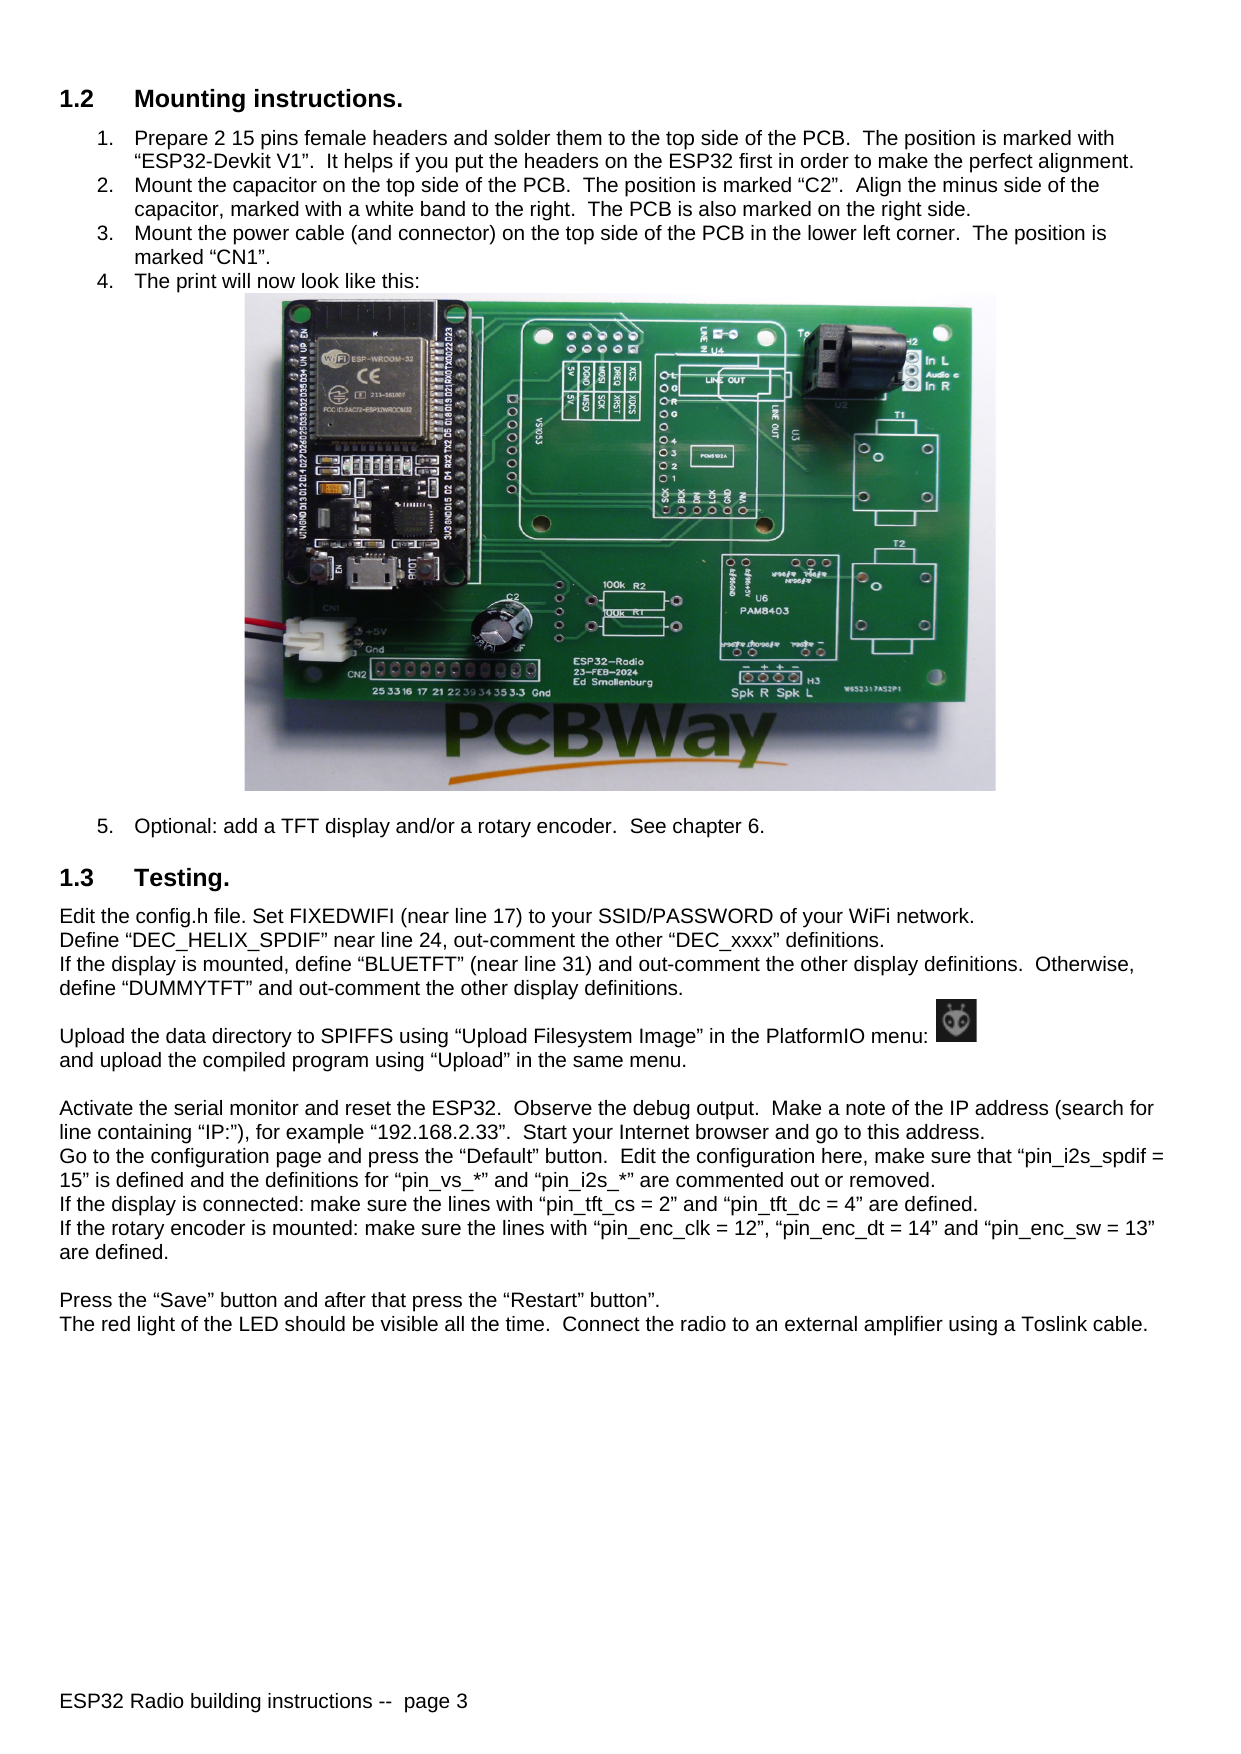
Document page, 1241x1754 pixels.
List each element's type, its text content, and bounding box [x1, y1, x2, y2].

picture [244, 293, 996, 791]
list Optional: add a TFT display and/or a rotary encoder. See chapter 6. [97, 814, 1181, 838]
subtitle Testing. [59, 863, 1181, 892]
list Prepare 2 15 pins female headers and solder them to the top side of the PCB. The position is marked with “ESP32-Devkit V1”. It helps if you put the headers on the ESP32 first in order to make the perfect alignment. [97, 125, 1181, 173]
text Press the “Save” button and after that press the “Restart” button”. The red light of the LED should be visible all the time. Connect the radio to an external amplifier using a Toslink cable. [59, 1288, 1181, 1336]
text Edit the config.h file. Set FIXEDWIFI (near line 17) to your SSID/PASSWORD of your WiFi network. Define “DEC_HELIX_SPDIF” near line 24, out-comment the other “DEC_xxxx” definitions. If the display is mounted, define “BLUETFT” (near line 31) and out-comment the other display definitions. Otherwise, define “DUMMYTFT” and out-comment the other display definitions. [59, 904, 1181, 1000]
list The print will now look like this: [97, 269, 1181, 293]
list Mount the capacitor on the top side of the PCB. The position is marked “C2”. Align the minus side of the capacitor, marked with a white band to the right. The PCB is also marked on the right side. [97, 173, 1181, 221]
list Mount the power cable (and connector) on the top side of the PCB in the lower left corner. The position is marked “CN1”. [97, 221, 1181, 269]
subtitle Mounting instructions. [59, 84, 1181, 113]
text Activate the serial monitor and reset the ESP32. Observe the debug output. Make a note of the IP address (search for line containing “IP:”), for example “192.168.2.33”. Start your Internet browser and go to this address. Go to the configuration page and press the “Default” button. Edit the configuration here, make sure that “pin_i2s_spdif = 15” is defined and the definitions for “pin_vs_*” and “pin_i2s_*” are commented out or removed. If the display is connected: make sure the lines with “pin_tft_cs = 2” and “pin_tft_dc = 4” are defined. If the rotary encoder is mounted: make sure the lines with “pin_enc_clk = 12”, “pin_enc_dt = 14” and “pin_enc_sw = 13” are defined. [59, 1096, 1181, 1264]
text Upload the data directory to SPIFFS using “Upload Filesystem Image” in the PlatformIO menu: and upload the compiled program using “Upload” in the same menu. [59, 1024, 1181, 1072]
